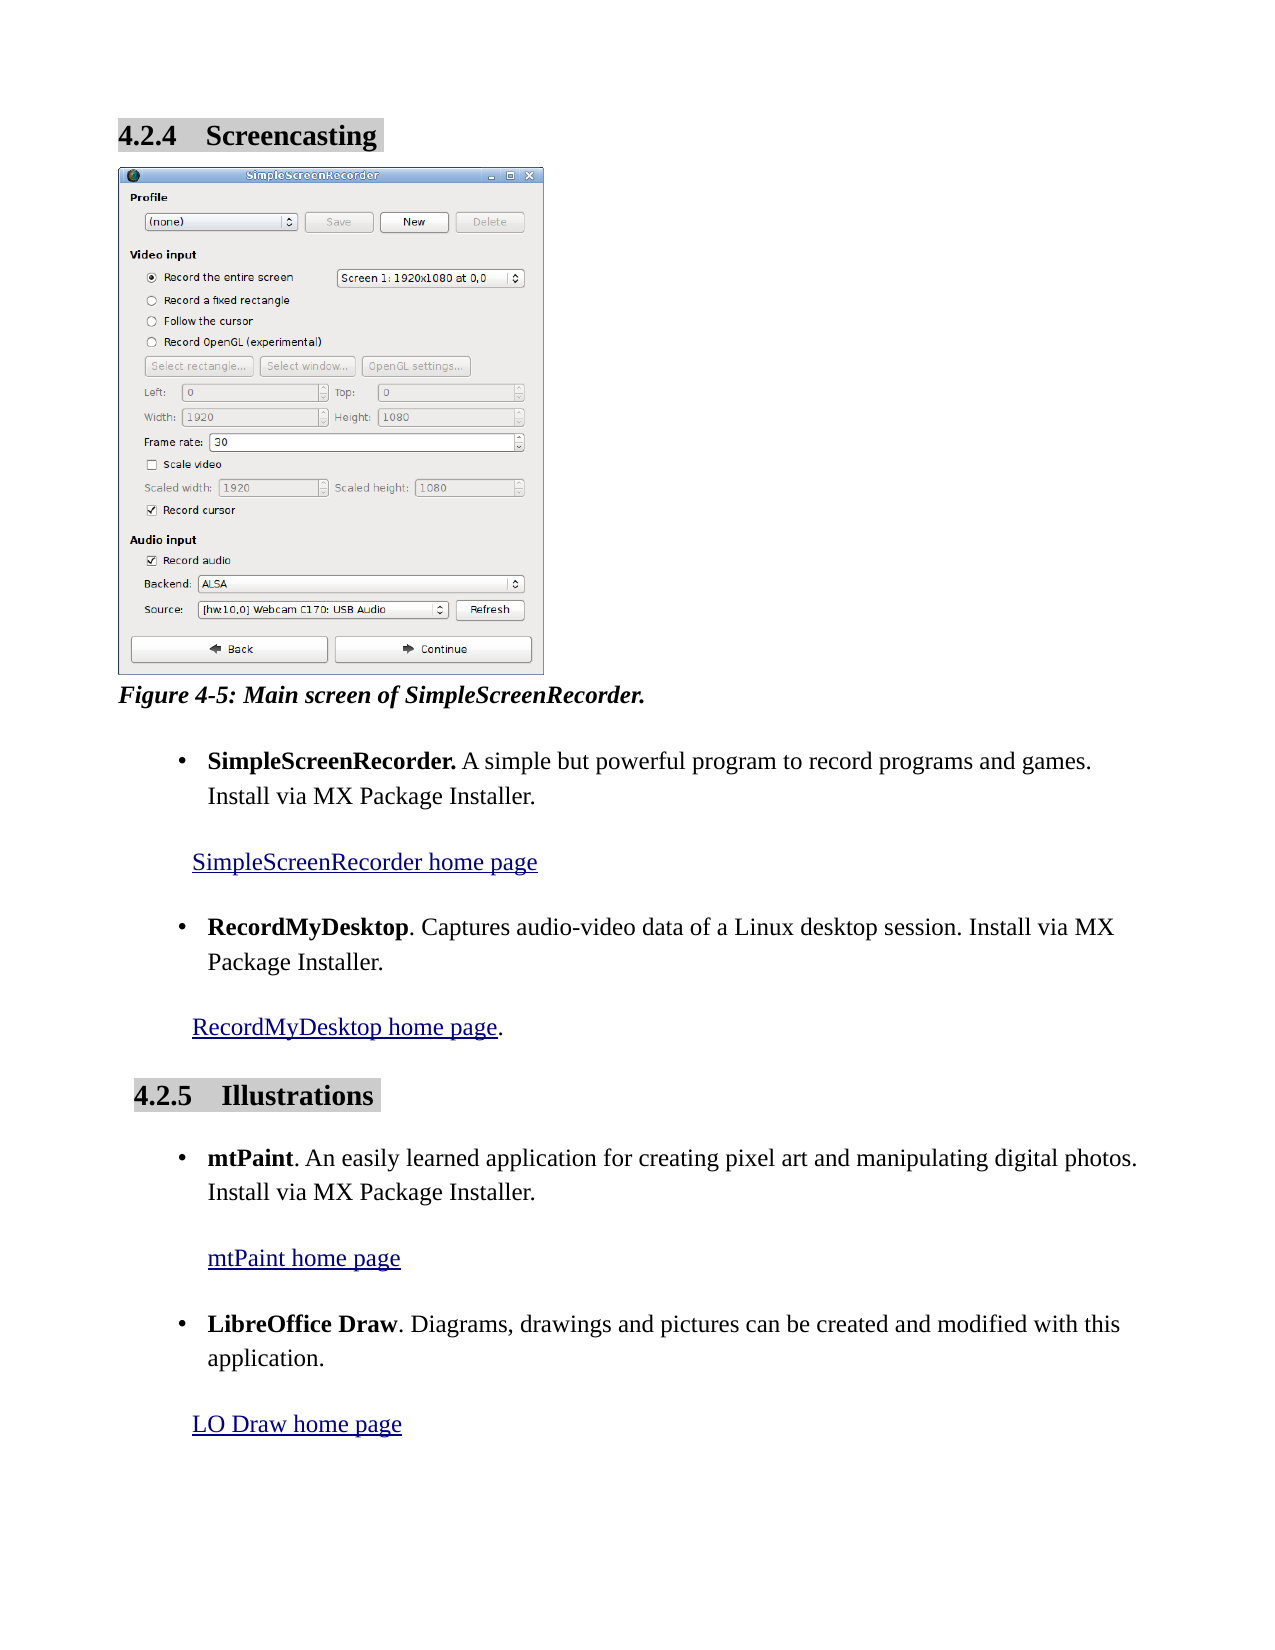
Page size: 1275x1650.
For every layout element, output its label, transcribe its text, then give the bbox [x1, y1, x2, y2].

list LO Draw home page [162, 1409, 1157, 1438]
list RecordMyDesktop home page. [162, 1012, 1157, 1041]
list RecordMyDesktop. Captures audio-video data of a Linux desktop session. Install via MX Package Installer. [178, 912, 1141, 976]
list mtPaint home page [178, 1243, 1141, 1272]
list LibreOffice Draw. Diagrams, drawings and pictures can be created and modified with this application. [178, 1309, 1141, 1372]
subtitle 4.2.4 Screencasting [384, 118, 1157, 152]
list SimpleScreenRecorder home page [162, 847, 1157, 875]
subtitle 4.2.5 Illustrations [381, 1078, 1141, 1112]
text Figure 4-5: Main screen of SimpleScreenRecorder. [118, 183, 1157, 709]
picture [118, 167, 544, 675]
list mtPaint. An easily learned application for creating pixel art and manipulating digital photos. Install via MX Package Installer. [178, 1143, 1141, 1206]
list SimpleScreenRecorder. A simple but powerful program to record programs and games. Install via MX Package Installer. [178, 746, 1141, 809]
